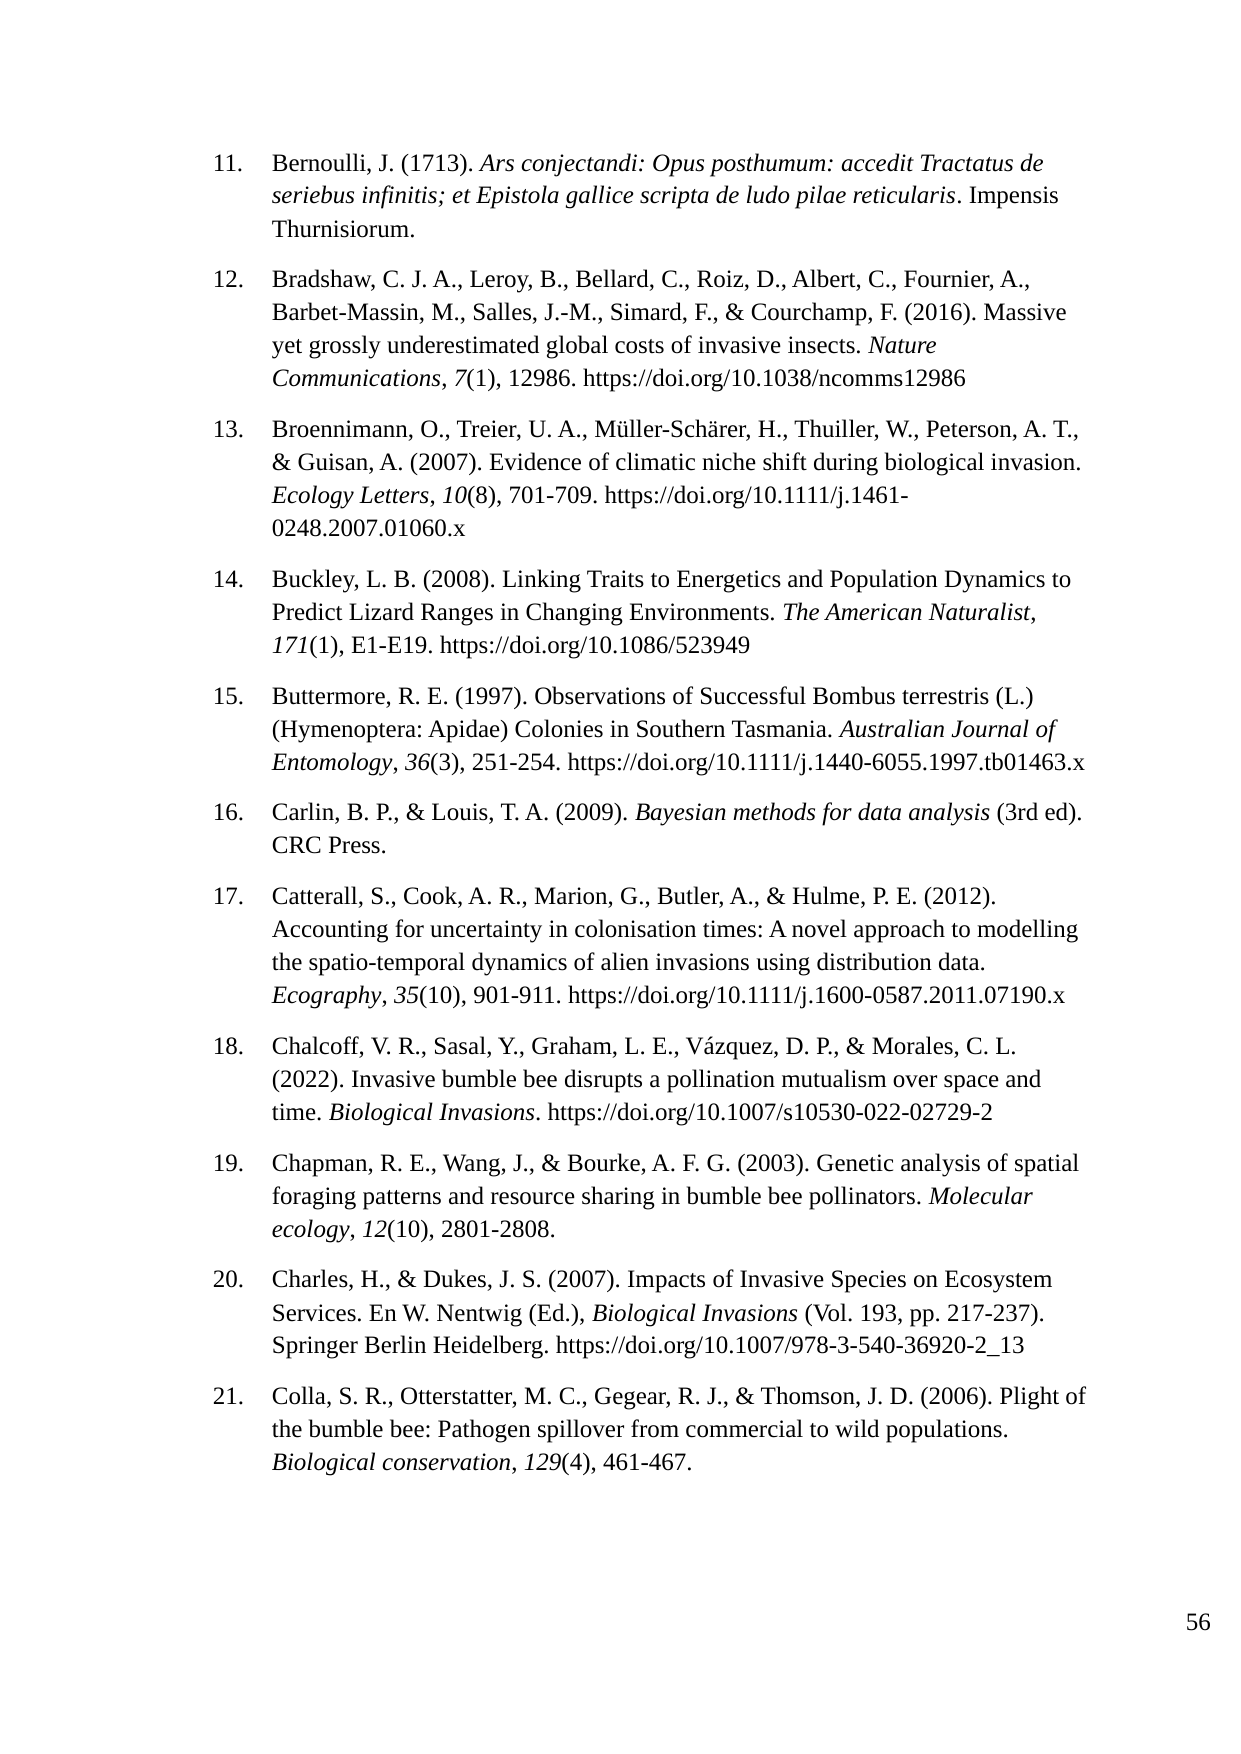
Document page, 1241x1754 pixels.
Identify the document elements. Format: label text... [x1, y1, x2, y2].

list Buttermore, R. E. (1997). Observations of Successful Bombus terrestris (L.) (Hymenoptera: Apidae) Colonies in Southern Tasmania. Australian Journal of Entomology, 36(3), 251-254. https://doi.org/10.1111/j.1440-6055.1997.tb01463.x [213, 681, 1093, 776]
list Charles, H., & Dukes, J. S. (2007). Impacts of Invasive Species on Ecosystem Services. En W. Nentwig (Ed.), Biological Invasions (Vol. 193, pp. 217-237). Springer Berlin Heidelberg. https://doi.org/10.1007/978-3-540-36920-2_13 [213, 1264, 1093, 1359]
list Colla, S. R., Otterstatter, M. C., Gegear, R. J., & Thomson, J. D. (2006). Plight of the bumble bee: Pathogen spillover from commercial to wild populations. Biological conservation, 129(4), 461-467. [213, 1381, 1093, 1476]
list Broennimann, O., Treier, U. A., Müller-Schärer, H., Thuiller, W., Peterson, A. T., & Guisan, A. (2007). Evidence of climatic niche shift during biological invasion. Ecology Letters, 10(8), 701-709. https://doi.org/10.1111/j.1461-0248.2007.01060.x [213, 414, 1093, 542]
list Catterall, S., Cook, A. R., Marion, G., Butler, A., & Hulme, P. E. (2012). Accounting for uncertainty in colonisation times: A novel approach to modelling the spatio-temporal dynamics of alien invasions using distribution data. Ecography, 35(10), 901-911. https://doi.org/10.1111/j.1600-0587.2011.07190.x [213, 881, 1093, 1009]
list Chapman, R. E., Wang, J., & Bourke, A. F. G. (2003). Genetic analysis of spatial foraging patterns and resource sharing in bumble bee pollinators. Molecular ecology, 12(10), 2801-2808. [213, 1148, 1093, 1243]
list Bradshaw, C. J. A., Leroy, B., Bellard, C., Roiz, D., Albert, C., Fournier, A., Barbet-Massin, M., Salles, J.-M., Simard, F., & Courchamp, F. (2016). Massive yet grossly underestimated global costs of invasive insects. Nature Communications, 7(1), 12986. https://doi.org/10.1038/ncomms12986 [213, 264, 1093, 392]
list Bernoulli, J. (1713). Ars conjectandi: Opus posthumum: accedit Tractatus de seriebus infinitis; et Epistola gallice scripta de ludo pilae reticularis. Impensis Thurnisiorum. [213, 148, 1093, 242]
list Buckley, L. B. (2008). Linking Traits to Energetics and Population Dynamics to Predict Lizard Ranges in Changing Environments. The American Naturalist, 171(1), E1-E19. https://doi.org/10.1086/523949 [213, 564, 1093, 659]
list Chalcoff, V. R., Sasal, Y., Graham, L. E., Vázquez, D. P., & Morales, C. L. (2022). Invasive bumble bee disrupts a pollination mutualism over space and time. Biological Invasions. https://doi.org/10.1007/s10530-022-02729-2 [213, 1031, 1093, 1126]
list Carlin, B. P., & Louis, T. A. (2009). Bayesian methods for data analysis (3rd ed). CRC Press. [213, 797, 1093, 859]
